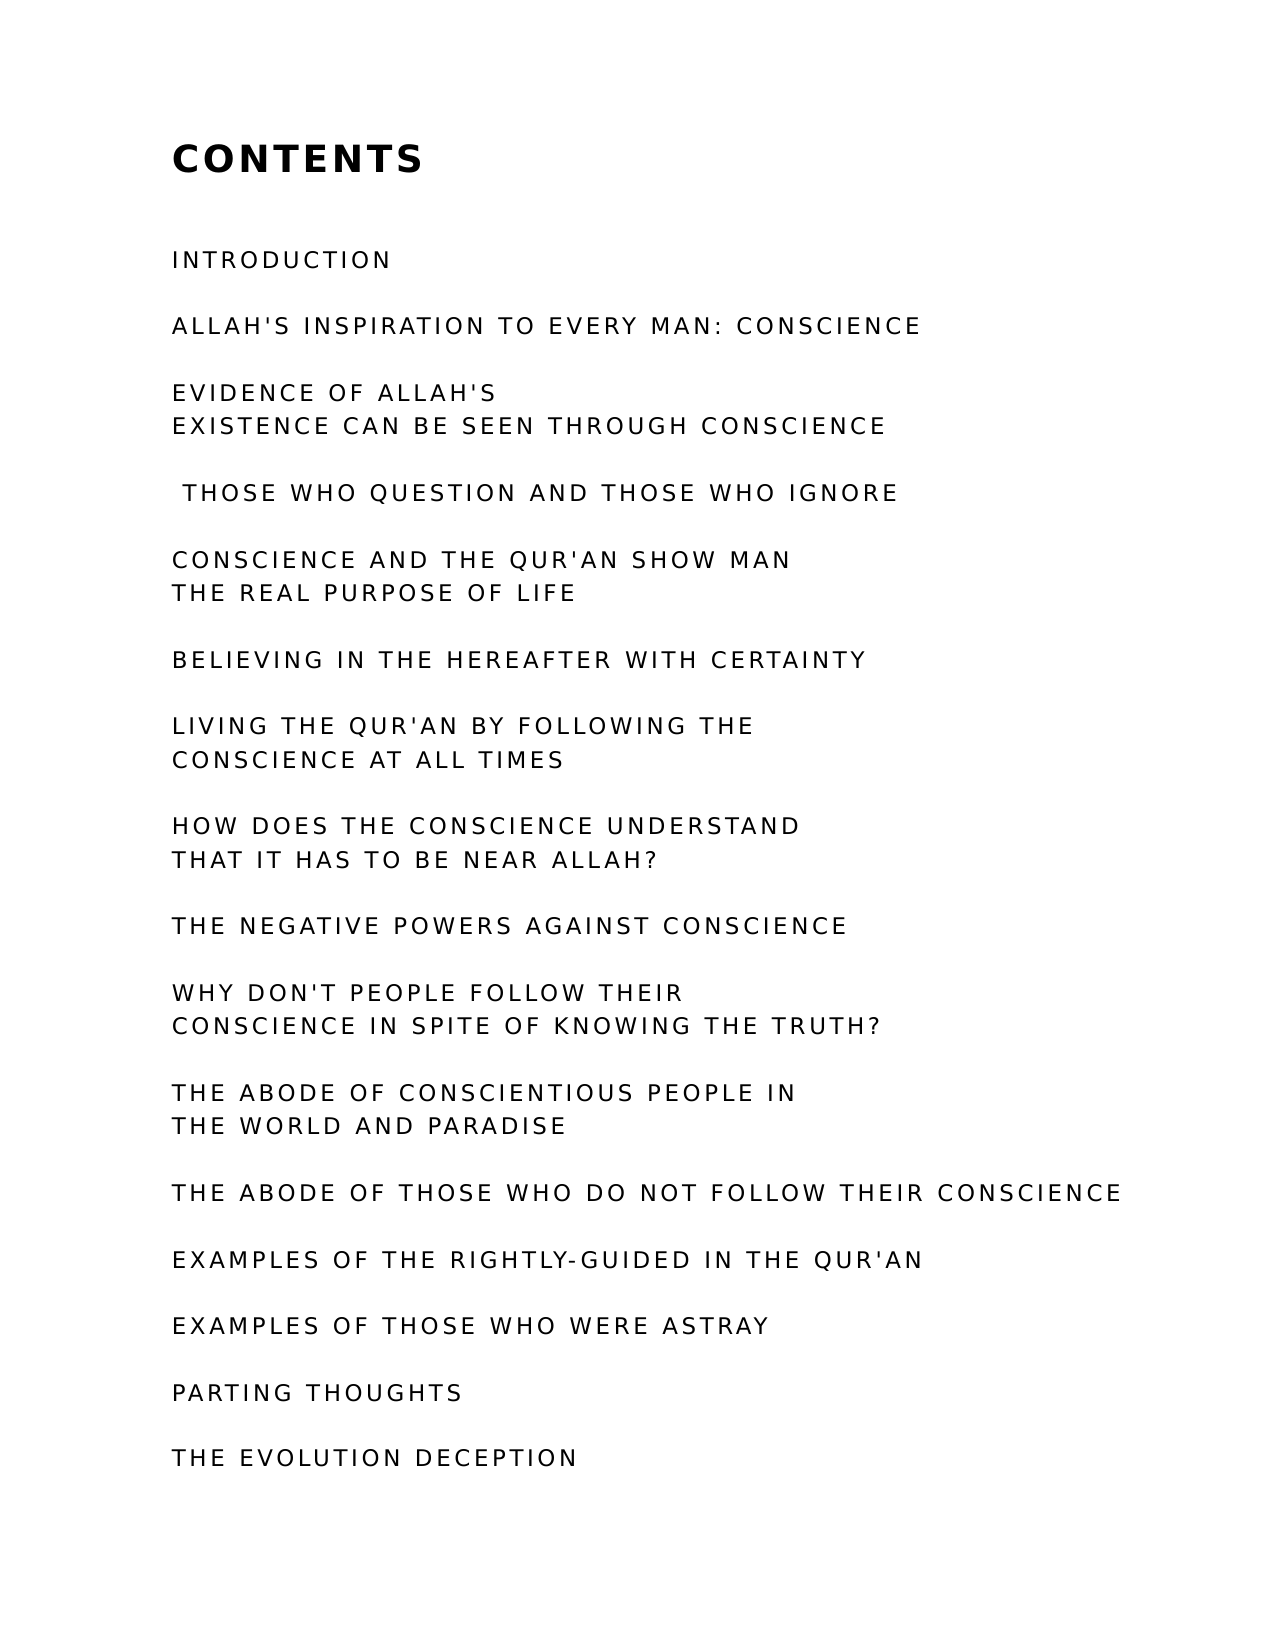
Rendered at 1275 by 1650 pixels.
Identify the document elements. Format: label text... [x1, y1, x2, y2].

text THOSE WHO QUESTION AND THOSE WHO IGNORE [112, 475, 1145, 508]
text THE REAL PURPOSE OF LIFE [112, 575, 1145, 608]
text CONSCIENCE IN SPITE OF KNOWING THE TRUTH? [112, 1008, 1145, 1041]
text THE EVOLUTION DECEPTION [112, 1441, 1145, 1473]
text THE WORLD AND PARADISE [112, 1108, 1145, 1141]
text EXAMPLES OF THE RIGHTLY-GUIDED IN THE QUR'AN [112, 1241, 1145, 1275]
text THE ABODE OF CONSCIENTIOUS PEOPLE IN [112, 1075, 1145, 1108]
text PARTING THOUGHTS [112, 1375, 1145, 1408]
text LIVING THE QUR'AN BY FOLLOWING THE [112, 708, 1145, 741]
text THE NEGATIVE POWERS AGAINST CONSCIENCE [112, 908, 1145, 941]
text INTRODUCTION [112, 241, 1145, 275]
text HOW DOES THE CONSCIENCE UNDERSTAND [112, 808, 1145, 841]
text EVIDENCE OF ALLAH'S [112, 375, 1145, 408]
text EXAMPLES OF THOSE WHO WERE ASTRAY [112, 1308, 1145, 1341]
text THAT IT HAS TO BE NEAR ALLAH? [112, 841, 1145, 875]
text BELIEVING IN THE HEREAFTER WITH CERTAINTY [112, 641, 1145, 675]
text WHY DON'T PEOPLE FOLLOW THEIR [112, 975, 1145, 1008]
text CONTENTS [112, 148, 1145, 179]
text ALLAH'S INSPIRATION TO EVERY MAN: CONSCIENCE [112, 308, 1145, 341]
text CONSCIENCE AT ALL TIMES [112, 741, 1145, 775]
text EXISTENCE CAN BE SEEN THROUGH CONSCIENCE [112, 408, 1145, 441]
text THE ABODE OF THOSE WHO DO NOT FOLLOW THEIR CONSCIENCE [112, 1175, 1145, 1208]
text CONSCIENCE AND THE QUR'AN SHOW MAN [112, 541, 1145, 575]
